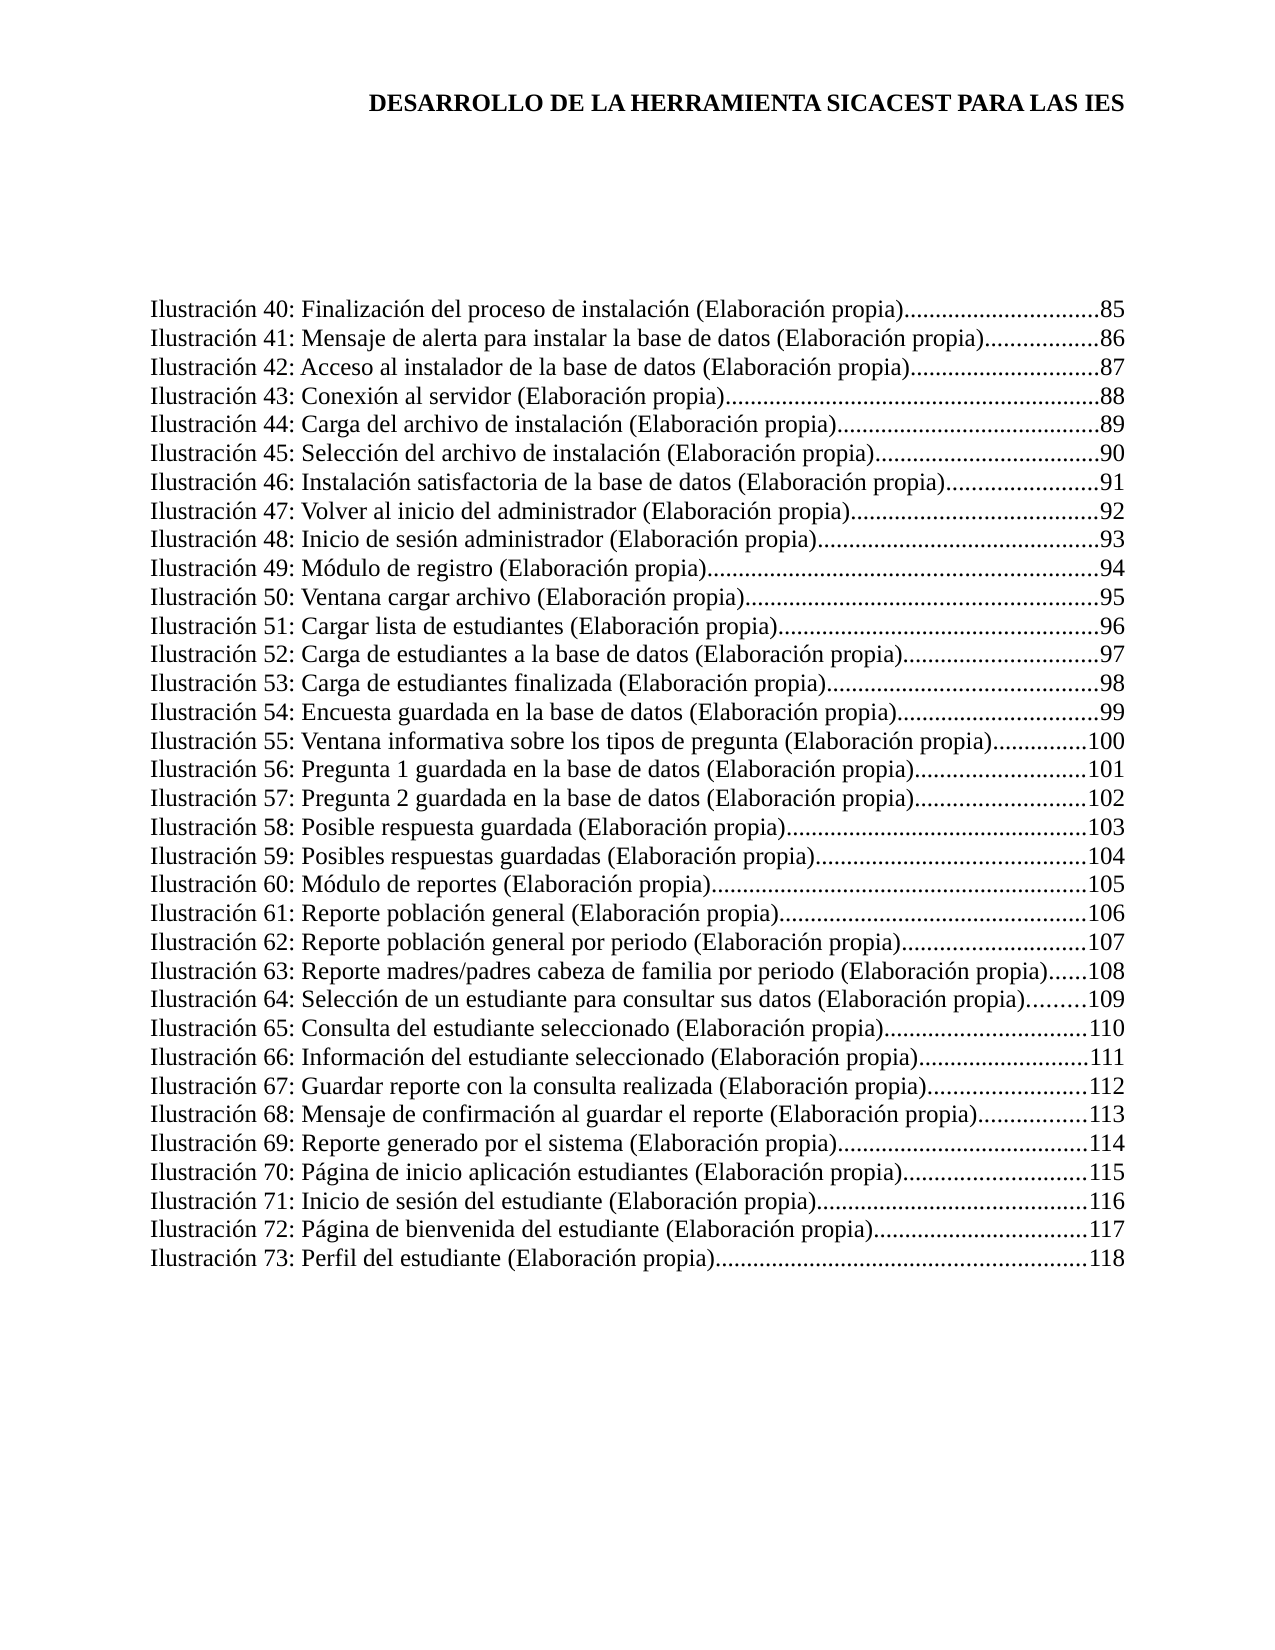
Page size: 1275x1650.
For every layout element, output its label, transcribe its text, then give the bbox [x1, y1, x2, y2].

text Ilustración 65: Consulta del estudiante seleccionado (Elaboración propia) 110 [150, 1013, 1125, 1042]
text Ilustración 43: Conexión al servidor (Elaboración propia) 88 [150, 381, 1125, 409]
text Ilustración 63: Reporte madres/padres cabeza de familia por periodo (Elaboración propia) 108 [150, 956, 1125, 984]
text Ilustración 66: Información del estudiante seleccionado (Elaboración propia) 111 [150, 1042, 1125, 1071]
text Ilustración 69: Reporte generado por el sistema (Elaboración propia) 114 [150, 1128, 1125, 1157]
text Ilustración 60: Módulo de reportes (Elaboración propia) 105 [150, 869, 1125, 898]
text Ilustración 46: Instalación satisfactoria de la base de datos (Elaboración propia) 91 [150, 467, 1125, 496]
text Ilustración 73: Perfil del estudiante (Elaboración propia) 118 [150, 1243, 1125, 1272]
text Ilustración 42: Acceso al instalador de la base de datos (Elaboración propia) 87 [150, 352, 1125, 381]
text Ilustración 68: Mensaje de confirmación al guardar el reporte (Elaboración propia) 113 [150, 1099, 1125, 1128]
text Ilustración 49: Módulo de registro (Elaboración propia) 94 [150, 553, 1125, 582]
text Ilustración 47: Volver al inicio del administrador (Elaboración propia) 92 [150, 496, 1125, 524]
text Ilustración 55: Ventana informativa sobre los tipos de pregunta (Elaboración propia) 100 [150, 726, 1125, 754]
text Ilustración 56: Pregunta 1 guardada en la base de datos (Elaboración propia) 101 [150, 754, 1125, 783]
text Ilustración 71: Inicio de sesión del estudiante (Elaboración propia) 116 [150, 1186, 1125, 1214]
text Ilustración 54: Encuesta guardada en la base de datos (Elaboración propia) 99 [150, 697, 1125, 726]
text Ilustración 67: Guardar reporte con la consulta realizada (Elaboración propia) 112 [150, 1071, 1125, 1099]
text Ilustración 53: Carga de estudiantes finalizada (Elaboración propia) 98 [150, 668, 1125, 697]
text Ilustración 45: Selección del archivo de instalación (Elaboración propia) 90 [150, 438, 1125, 467]
text Ilustración 70: Página de inicio aplicación estudiantes (Elaboración propia) 115 [150, 1157, 1125, 1186]
text Ilustración 62: Reporte población general por periodo (Elaboración propia) 107 [150, 927, 1125, 956]
text Ilustración 41: Mensaje de alerta para instalar la base de datos (Elaboración propia) 86 [150, 323, 1125, 352]
text Ilustración 44: Carga del archivo de instalación (Elaboración propia) 89 [150, 409, 1125, 438]
text Ilustración 52: Carga de estudiantes a la base de datos (Elaboración propia) 97 [150, 639, 1125, 668]
text Ilustración 58: Posible respuesta guardada (Elaboración propia) 103 [150, 812, 1125, 841]
text Ilustración 61: Reporte población general (Elaboración propia) 106 [150, 898, 1125, 927]
text Ilustración 51: Cargar lista de estudiantes (Elaboración propia) 96 [150, 611, 1125, 639]
text Ilustración 48: Inicio de sesión administrador (Elaboración propia) 93 [150, 524, 1125, 553]
text Ilustración 50: Ventana cargar archivo (Elaboración propia) 95 [150, 582, 1125, 611]
text Ilustración 57: Pregunta 2 guardada en la base de datos (Elaboración propia) 102 [150, 783, 1125, 812]
text Ilustración 40: Finalización del proceso de instalación (Elaboración propia) 85 [150, 294, 1125, 323]
text Ilustración 59: Posibles respuestas guardadas (Elaboración propia) 104 [150, 841, 1125, 869]
text Ilustración 64: Selección de un estudiante para consultar sus datos (Elaboración propia) 109 [150, 984, 1125, 1013]
text Ilustración 72: Página de bienvenida del estudiante (Elaboración propia) 117 [150, 1214, 1125, 1243]
